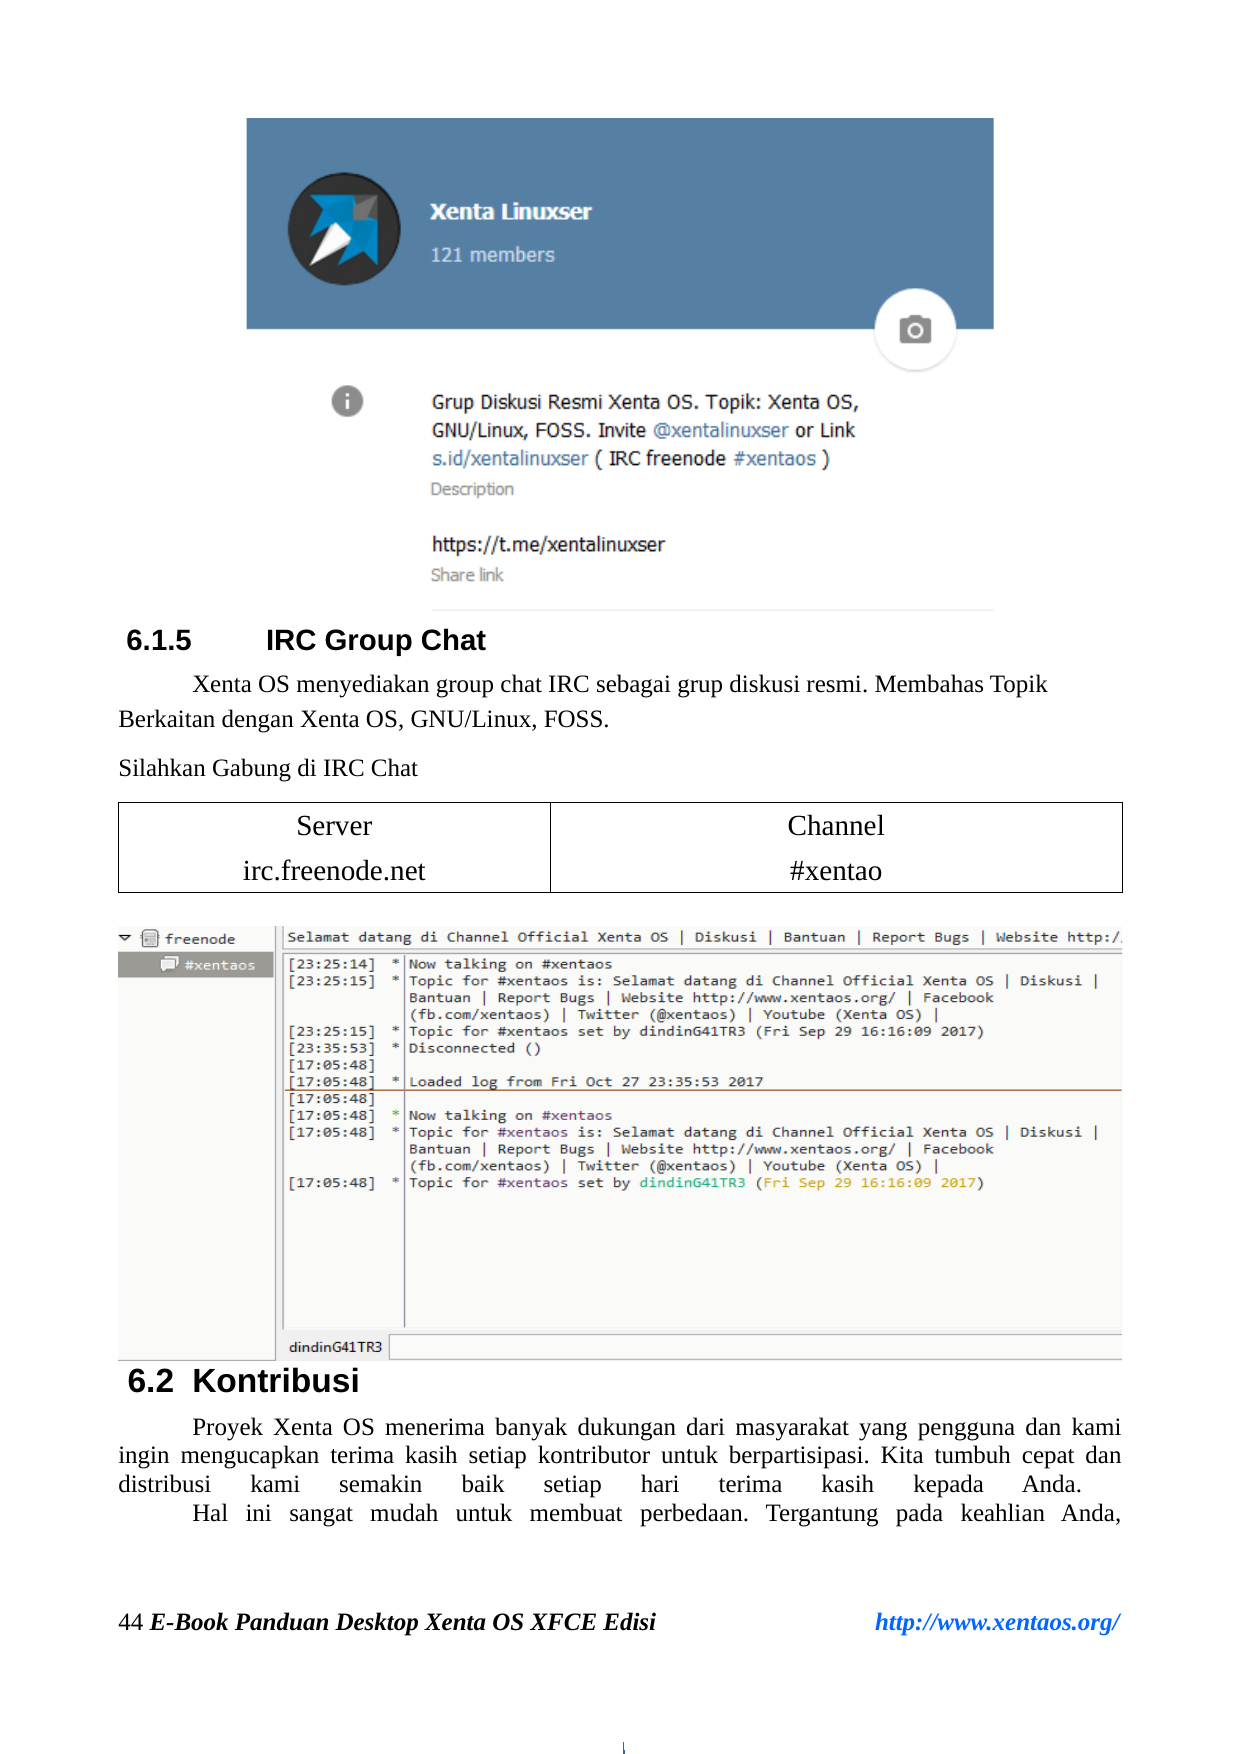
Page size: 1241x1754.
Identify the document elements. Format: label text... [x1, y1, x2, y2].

table_header Channel [551, 803, 1122, 847]
table_cell #xentao [551, 847, 1122, 892]
picture [246, 118, 994, 619]
picture [118, 926, 1123, 1361]
subtitle Kontribusi [118, 1361, 1122, 1399]
text Proyek Xenta OS menerima banyak dukungan dari masyarakat yang pengguna dan kami ingin mengucapkan terima kasih setiap kontributor untuk berpartisipasi. Kita tumbuh cepat dan distribusi kami semakin baik setiap hari terima kasih kepada Anda. Hal ini sangat mudah untuk membuat perbedaan. Tergantung pada keahlian Anda, [118, 1412, 1122, 1527]
text Xenta OS menyediakan group chat IRC sebagai grup diskusi resmi. Membahas Topik Berkaitan dengan Xenta OS, GNU/Linux, FOSS. [118, 669, 1122, 733]
table_header Server [119, 803, 550, 847]
subtitle IRC Group Chat [118, 623, 1122, 657]
table_cell irc.freenode.net [119, 847, 550, 892]
text Silahkan Gabung di IRC Chat [118, 753, 1122, 782]
